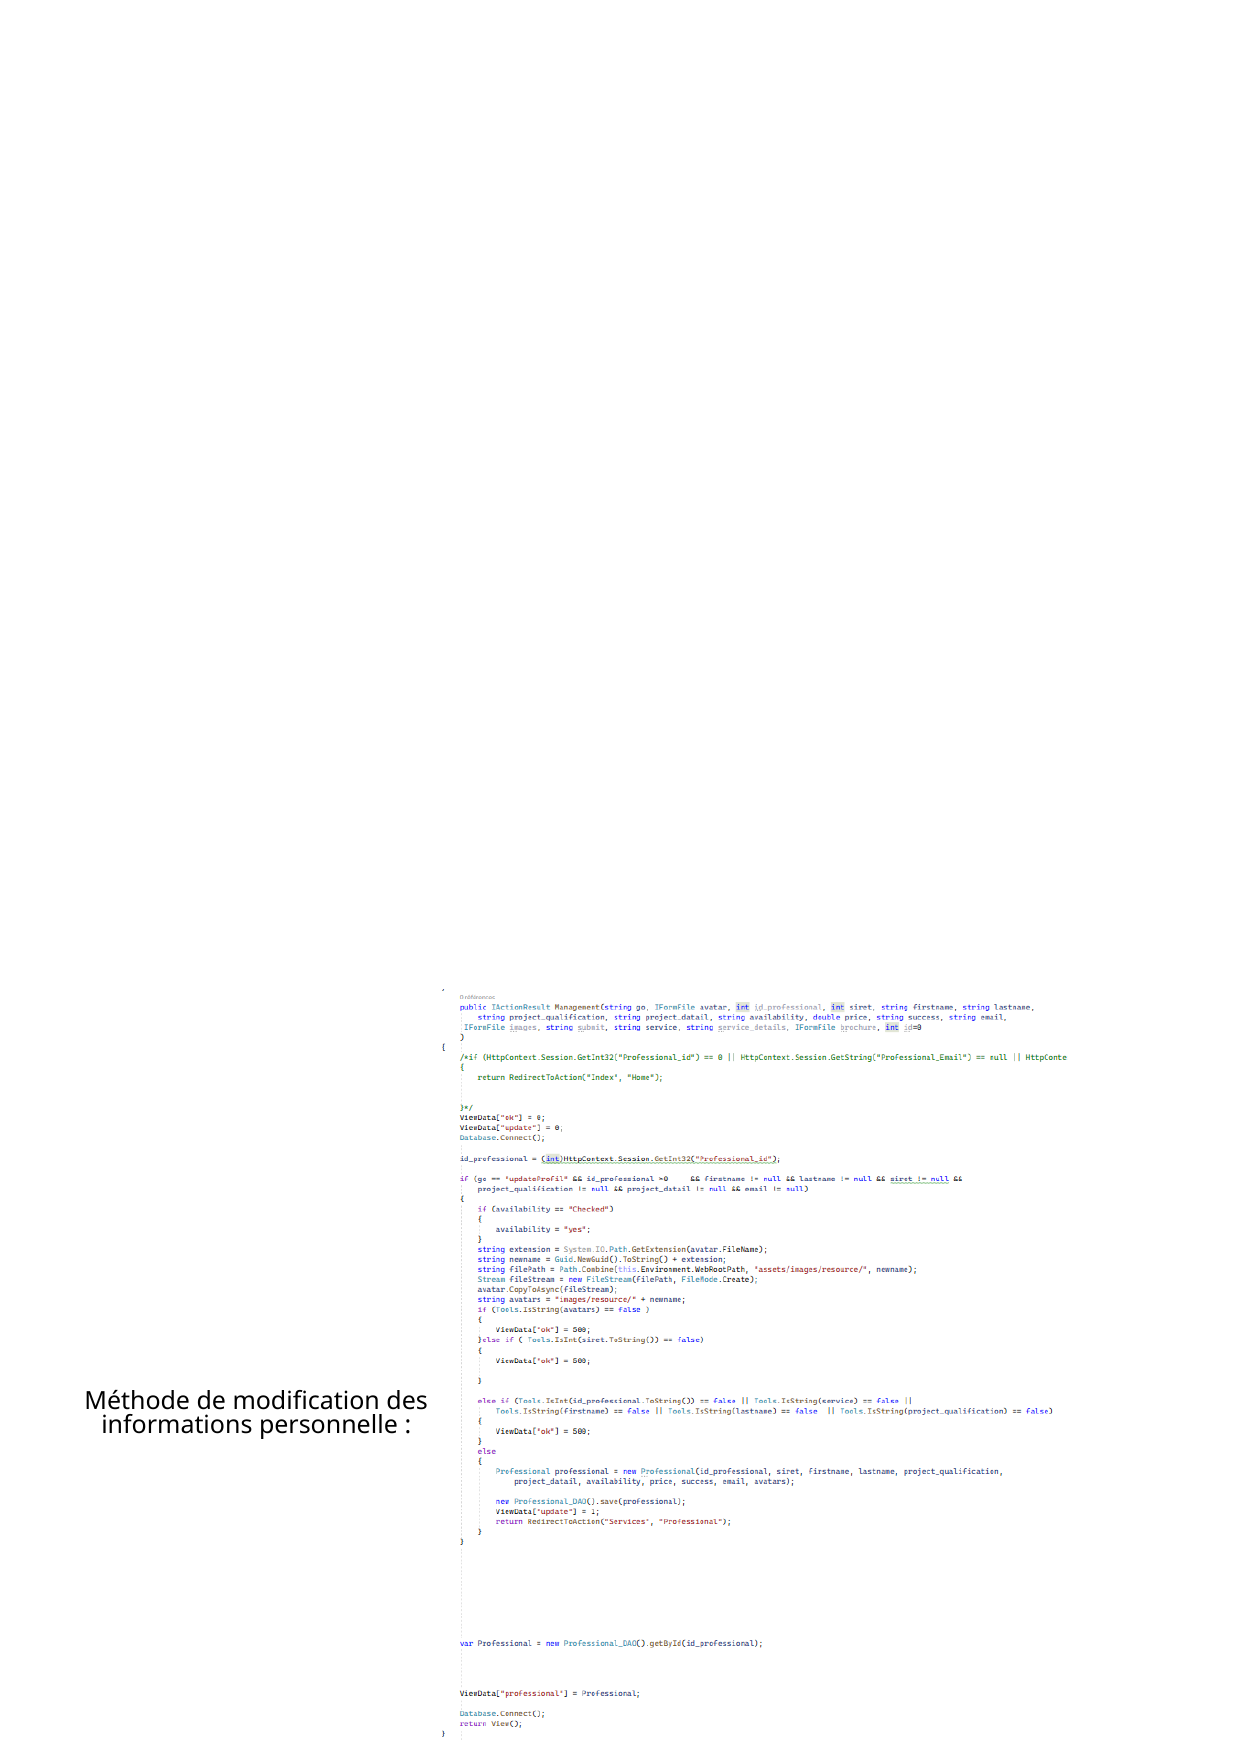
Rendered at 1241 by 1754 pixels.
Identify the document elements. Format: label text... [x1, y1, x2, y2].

text [1068, 1389, 1121, 1440]
text Méthode de modification des informations personnelle : [79, 1389, 432, 1440]
